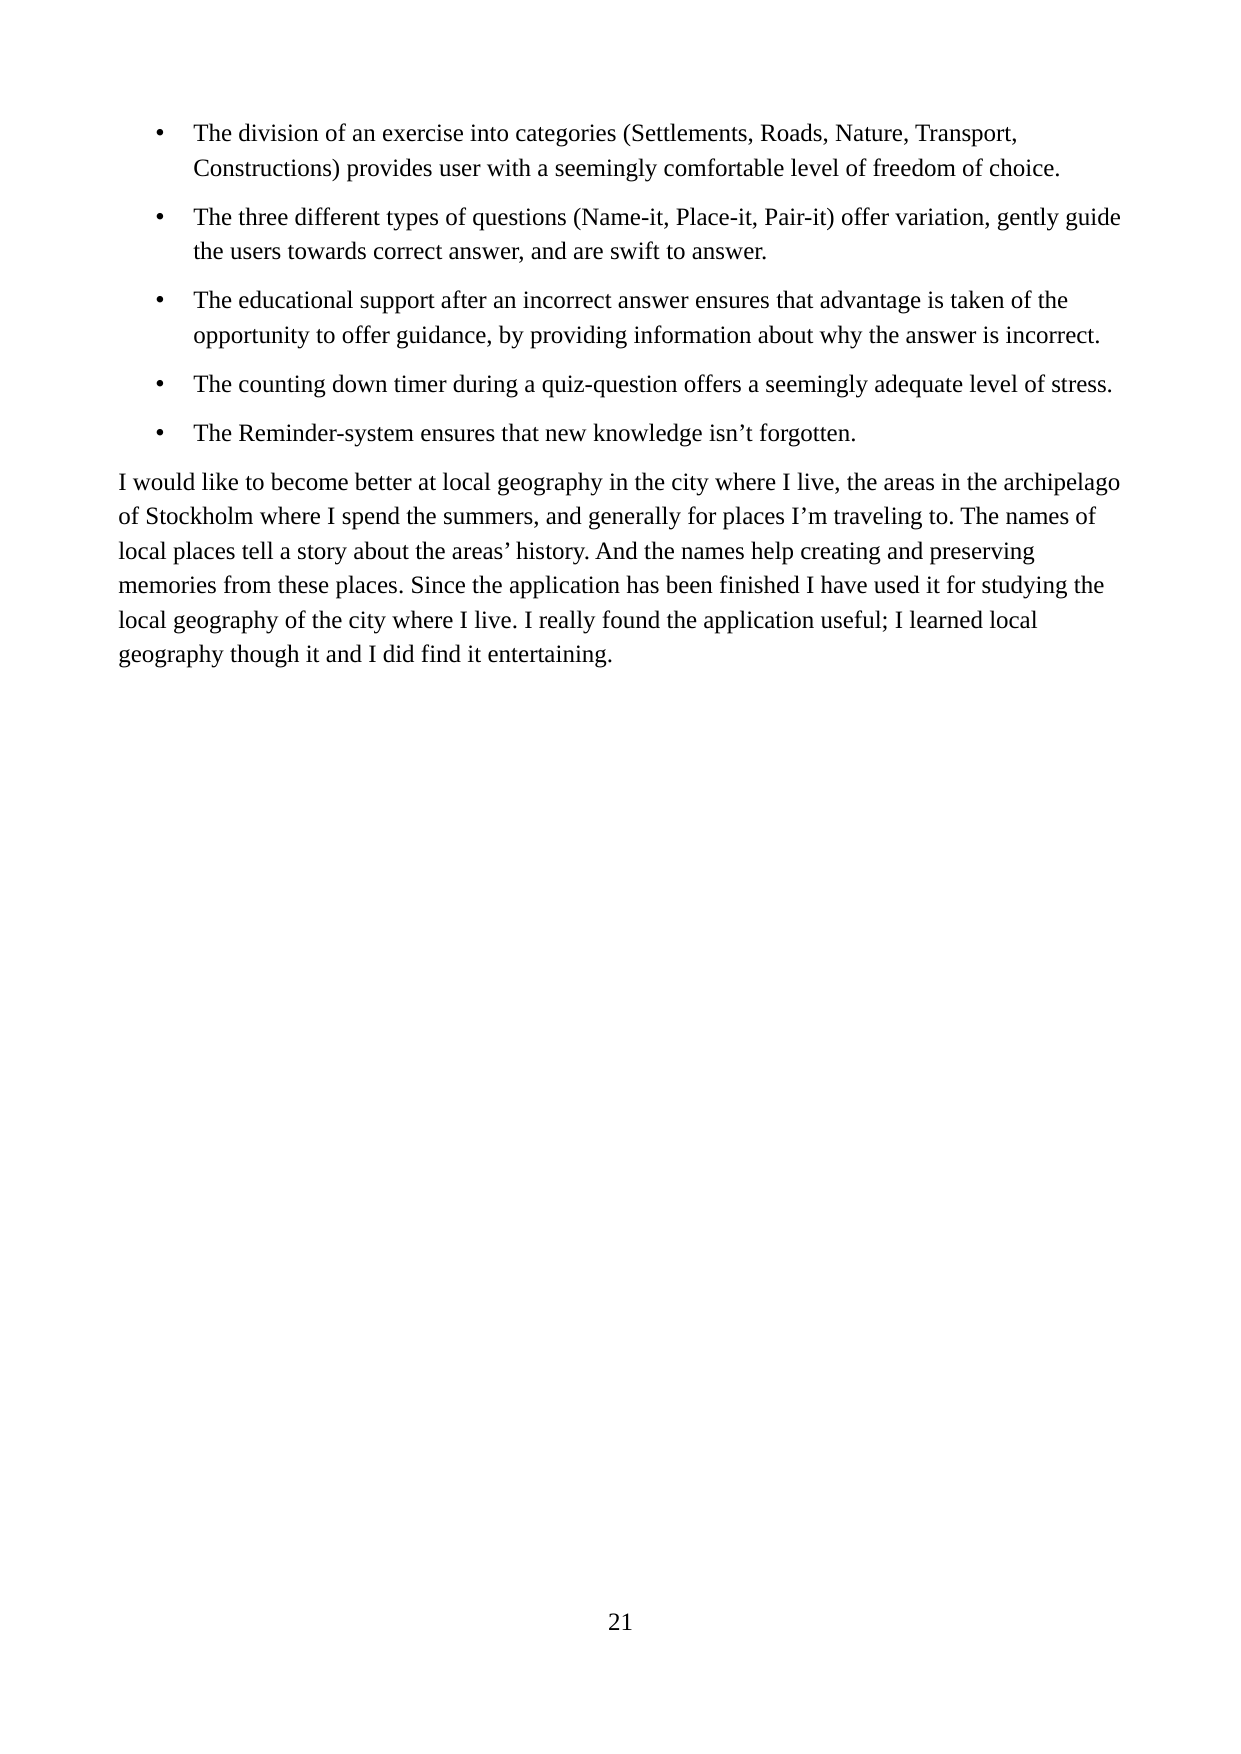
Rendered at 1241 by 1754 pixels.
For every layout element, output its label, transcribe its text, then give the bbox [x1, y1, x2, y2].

list The three different types of questions (Name-it, Place-it, Pair-it) offer variation, gently guide the users towards correct answer, and are swift to answer. [156, 202, 1122, 265]
list The division of an exercise into categories (Settlements, Roads, Nature, Transport, Constructions) provides user with a seemingly comfortable level of freedom of choice. [156, 118, 1122, 181]
list The Reminder-system ensures that new knowledge isn’t forgotten. [156, 418, 1122, 447]
list The counting down timer during a quiz-question offers a seemingly adequate level of stress. [156, 369, 1122, 397]
text I would like to become better at local geography in the city where I live, the areas in the archipelago of Stockholm where I spend the summers, and generally for places I’m traveling to. The names of local places tell a story about the areas’ history. And the names help creating and preserving memories from these places. Since the application has been finished I have used it for studying the local geography of the city where I live. I really found the application useful; I learned local geography though it and I did find it entertaining. [118, 467, 1122, 668]
list The educational support after an incorrect answer ensures that advantage is taken of the opportunity to offer guidance, by providing information about why the answer is incorrect. [156, 285, 1122, 348]
